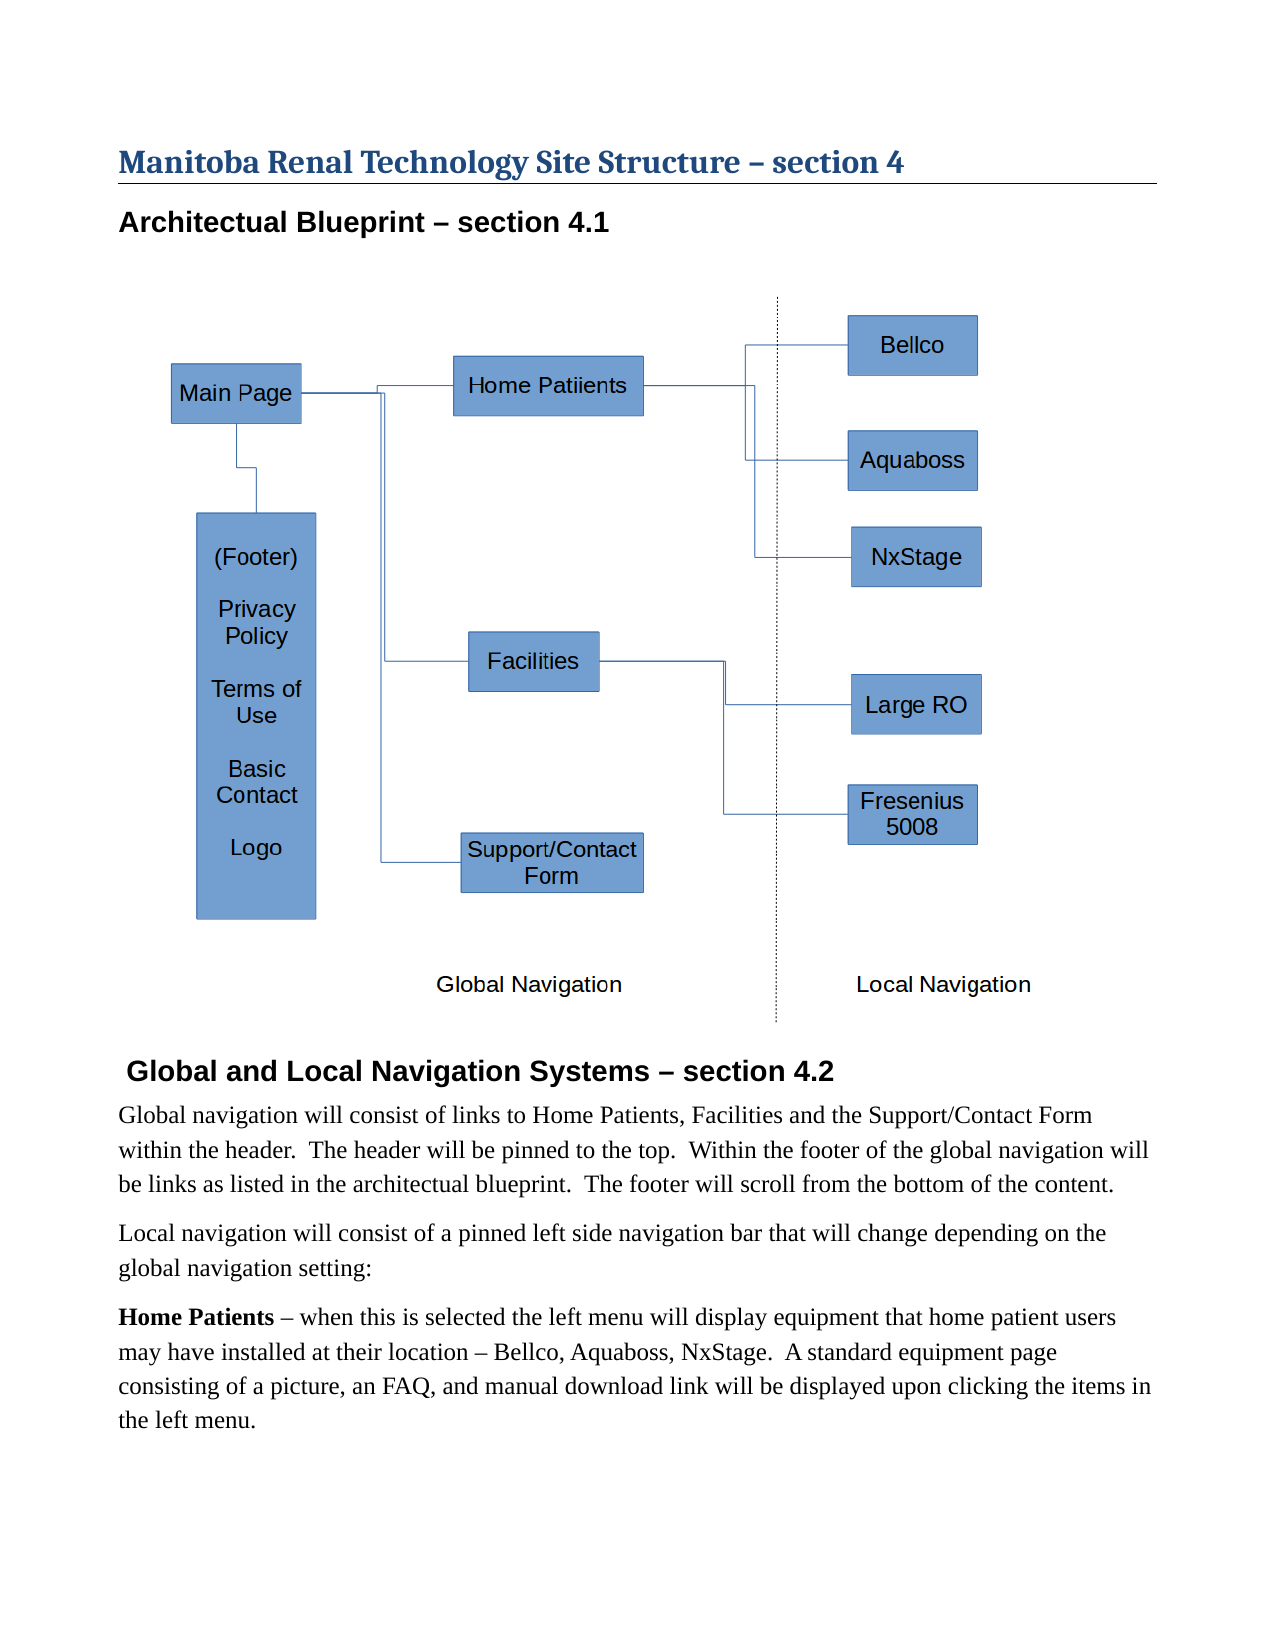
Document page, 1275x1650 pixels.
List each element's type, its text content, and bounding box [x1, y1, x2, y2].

picture [118, 251, 1157, 1055]
subtitle Architectual Blueprint – section 4.1 [118, 205, 1157, 239]
text Global navigation will consist of links to Home Patients, Facilities and the Support/Contact Form within the header. The header will be pinned to the top. Within the footer of the global navigation will be links as listed in the architectual blueprint. The footer will scroll from the bottom of the content. [118, 1101, 1157, 1198]
subtitle Global and Local Navigation Systems – section 4.2 [118, 1055, 1157, 1088]
text Home Patients – when this is selected the left menu will display equipment that home patient users may have installed at their location – Bellco, Aquaboss, NxStage. A standard equipment page consisting of a picture, an FAQ, and manual download link will be displayed upon clicking the items in the left menu. [118, 1302, 1157, 1434]
subtitle Manitoba Renal Technology Site Structure – section 4 [118, 143, 1157, 183]
text Local navigation will consist of a pinned left side navigation bar that will change depending on the global navigation setting: [118, 1218, 1157, 1282]
